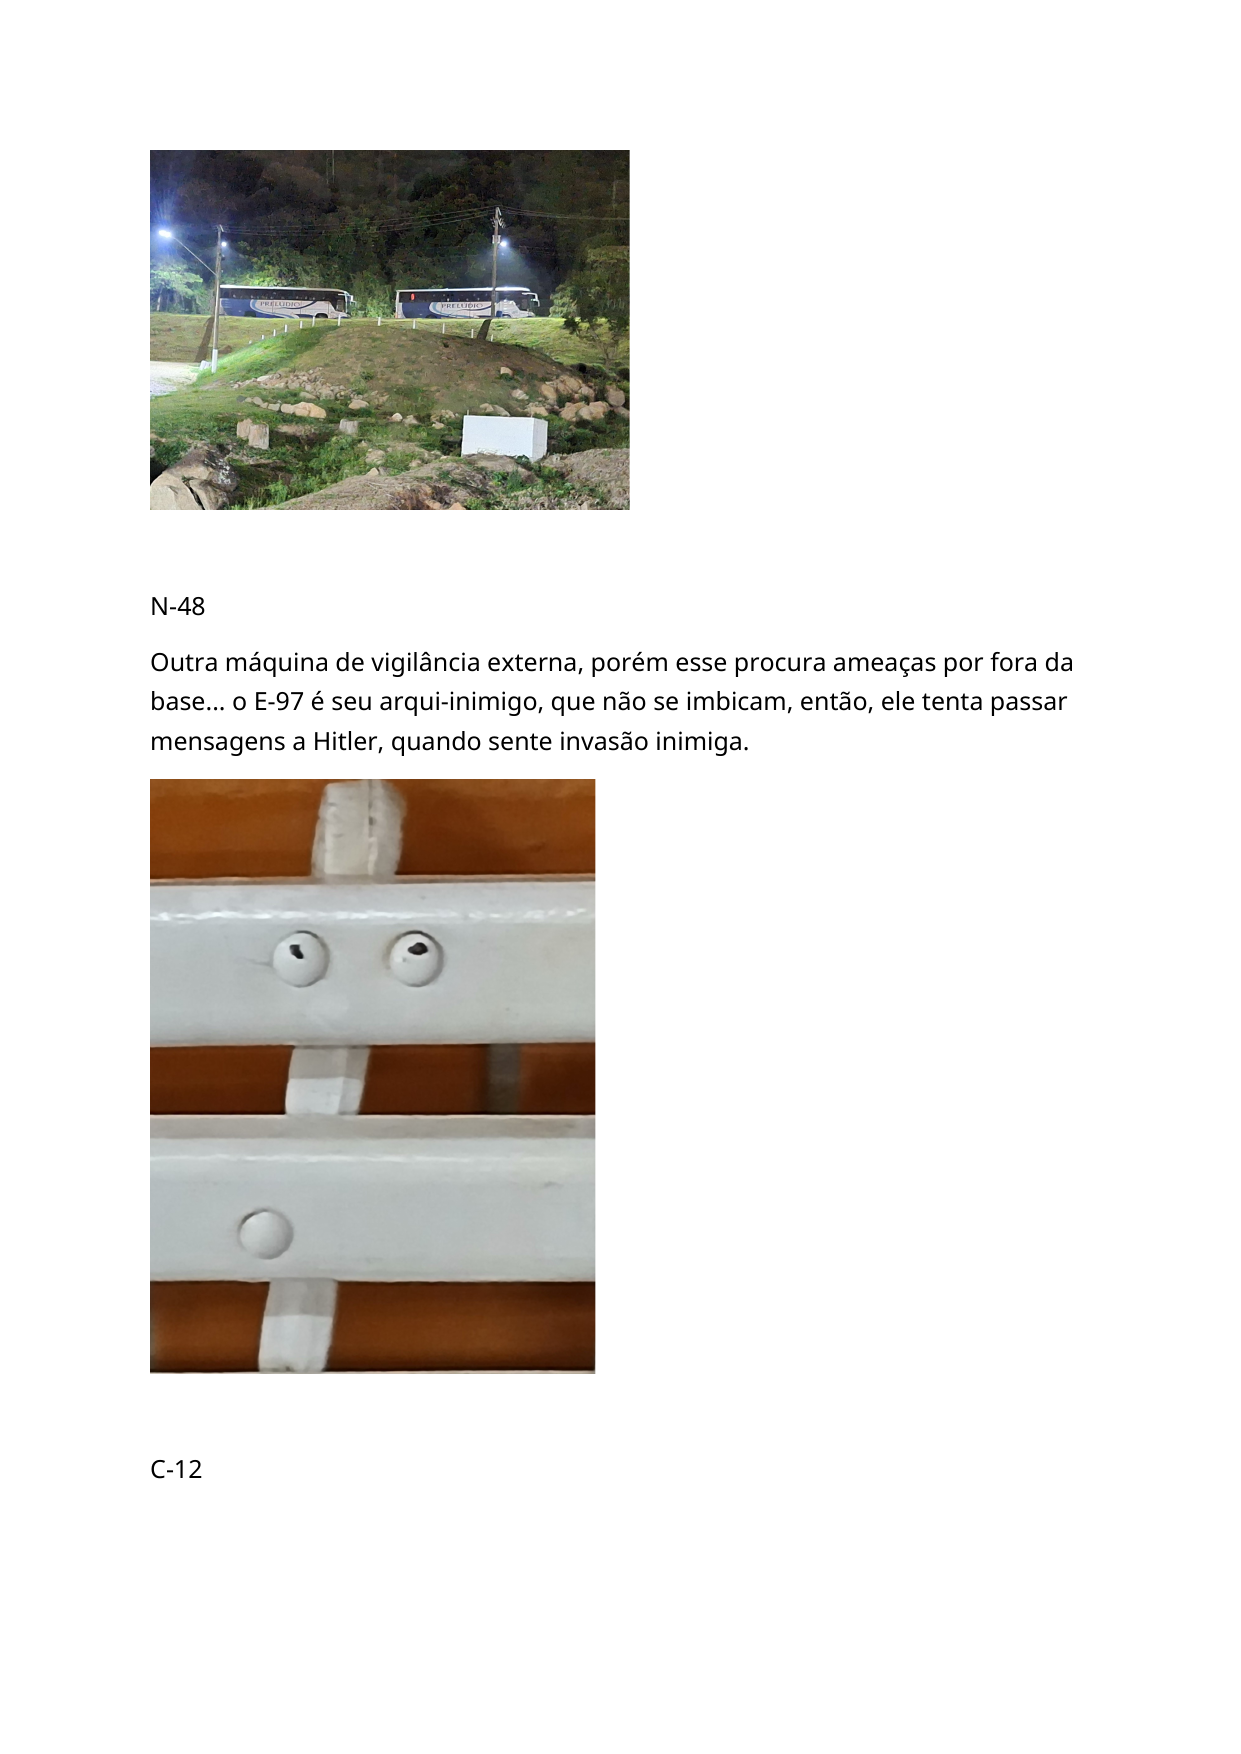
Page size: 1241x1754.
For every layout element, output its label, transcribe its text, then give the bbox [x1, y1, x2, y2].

text Outra máquina de vigilância externa, porém esse procura ameaças por fora da base... o E-97 é seu arqui-inimigo, que não se imbicam, então, ele tenta passar mensagens a Hitler, quando sente invasão inimiga. [150, 644, 1090, 757]
text N-48 [150, 588, 1090, 622]
text C-12 [150, 1451, 1090, 1486]
